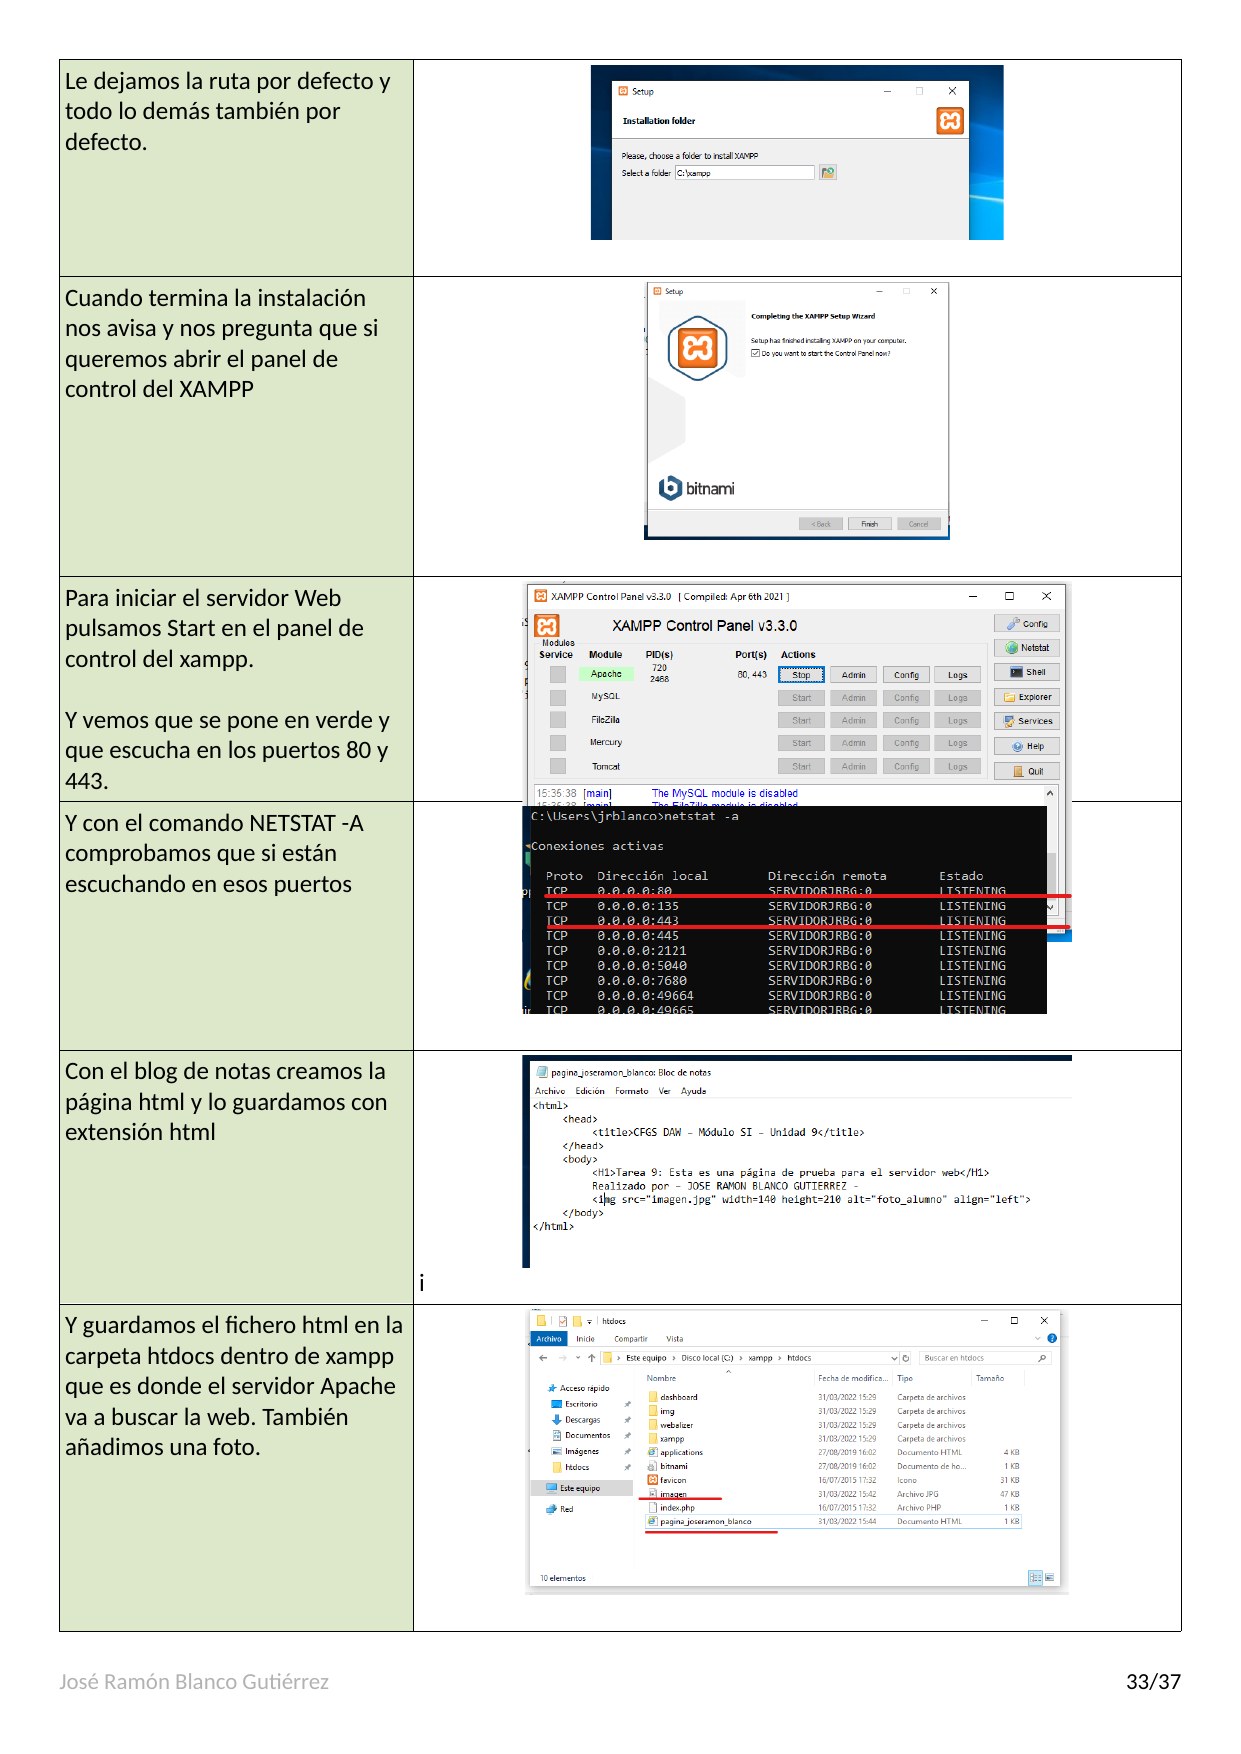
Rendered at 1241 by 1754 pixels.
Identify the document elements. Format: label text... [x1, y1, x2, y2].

table_cell [414, 277, 1181, 576]
table_cell Y con el comando NETSTAT -A comprobamos que si están escuchando en esos puertos [60, 802, 413, 1050]
table_cell Le dejamos la ruta por defecto y todo lo demás también por defecto. [60, 60, 413, 276]
picture [644, 282, 950, 540]
table_cell Y guardamos el fichero html en la carpeta htdocs dentro de xampp que es donde el servidor Apache va a buscar la web. También añadimos una foto. [60, 1305, 413, 1631]
table_cell Cuando termina la instalación nos avisa y nos pregunta que si queremos abrir el panel de control del XAMPP [60, 277, 413, 576]
table_cell [414, 1305, 1181, 1631]
table_cell Para iniciar el servidor Web pulsamos Start en el panel de control del xampp. Y vemos que se pone en verde y que escucha en los puertos 80 y 443. [60, 577, 413, 801]
picture [525, 1309, 1069, 1595]
table_cell i [414, 1051, 1181, 1303]
table_cell [414, 60, 1181, 276]
picture [590, 65, 1004, 240]
table_cell Con el blog de notas creamos la página html y lo guardamos con extensión html [60, 1051, 413, 1303]
picture [522, 581, 1072, 1014]
picture [522, 1055, 1072, 1268]
table_cell [414, 802, 1181, 1050]
table_cell [414, 577, 1181, 801]
